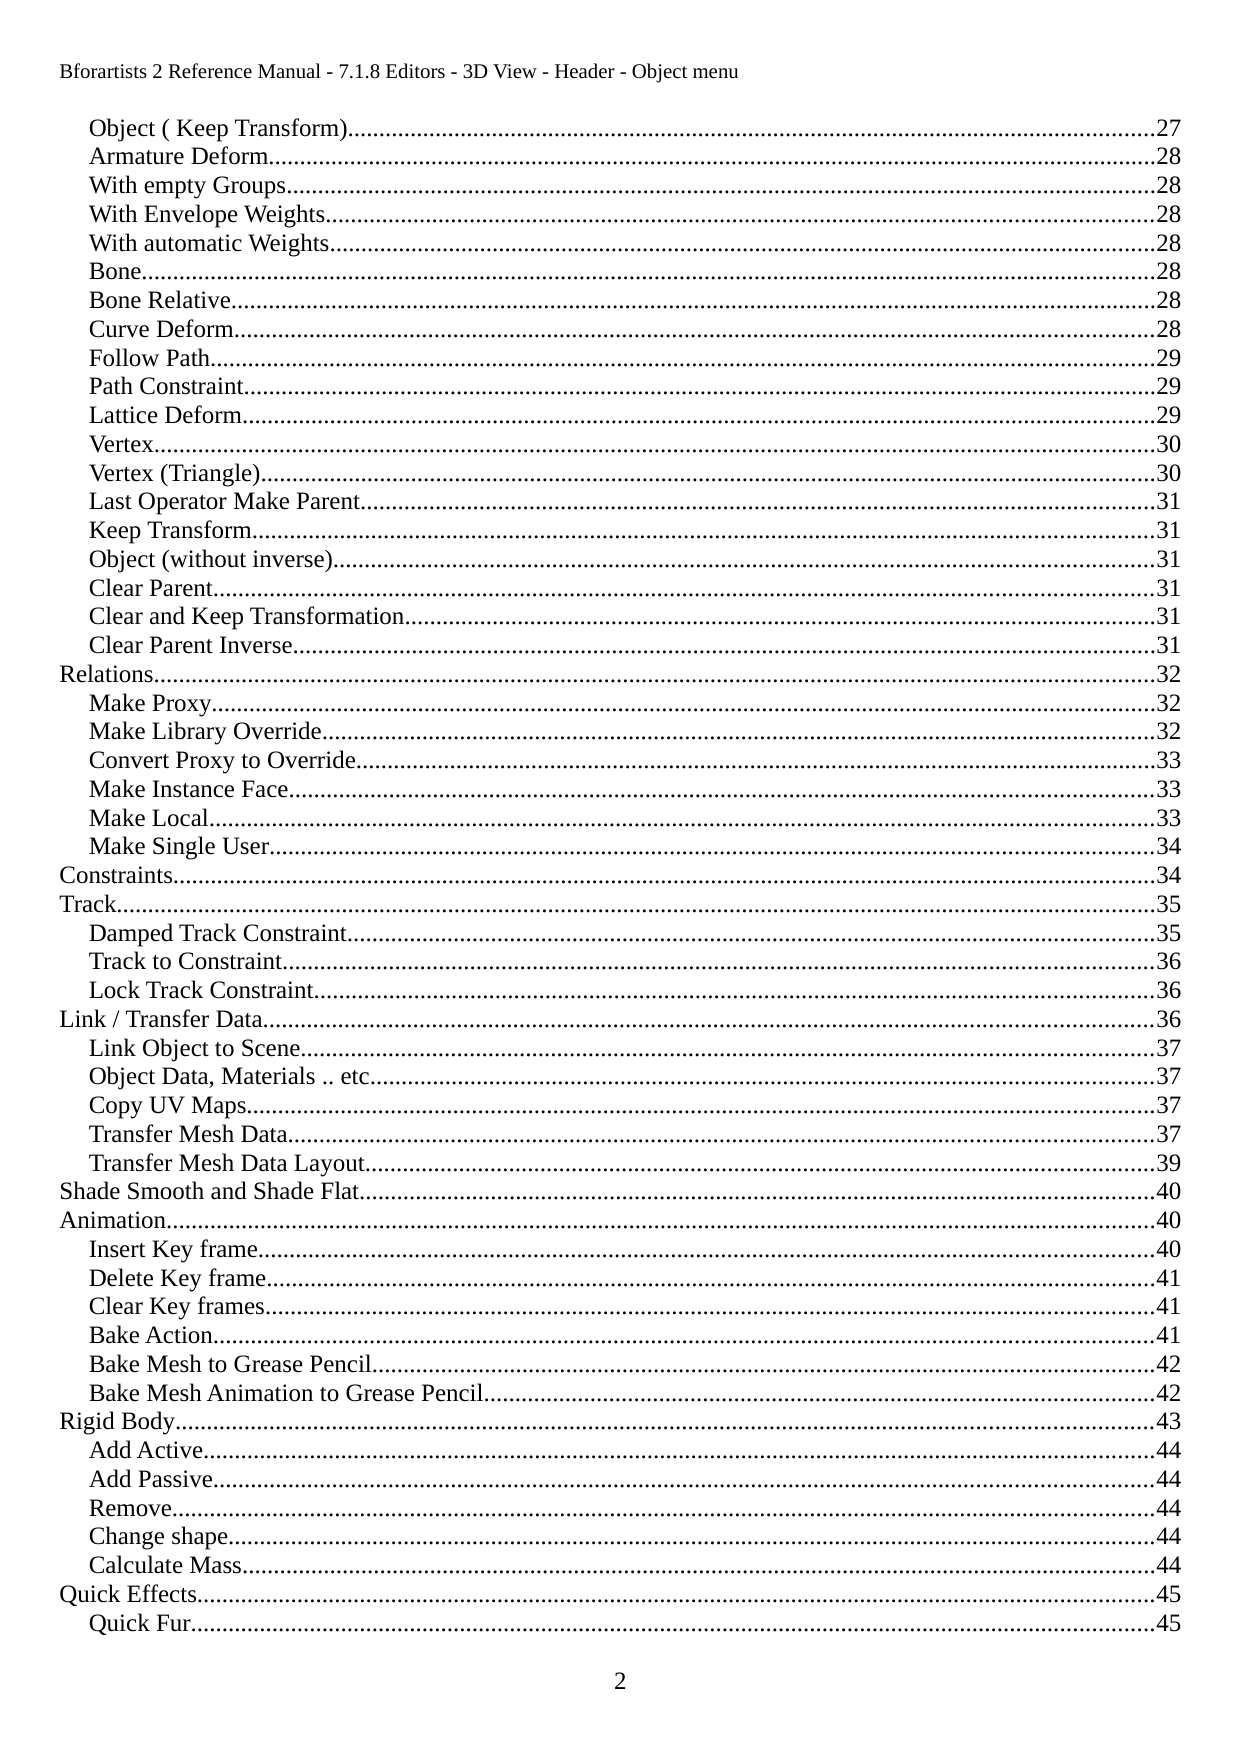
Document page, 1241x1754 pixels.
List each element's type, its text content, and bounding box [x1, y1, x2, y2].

text Clear Key frames 41 [88, 1291, 1181, 1320]
text Make Instance Face 33 [88, 774, 1181, 803]
text Make Local 33 [88, 803, 1181, 831]
text Follow Path 29 [88, 343, 1181, 371]
text Bake Action 41 [88, 1320, 1181, 1349]
text Object (without inverse) 31 [88, 544, 1181, 573]
text Make Single User 34 [88, 831, 1181, 860]
text Clear and Keep Transformation 31 [88, 601, 1181, 630]
text Vertex (Triangle) 30 [88, 458, 1181, 486]
text Lattice Deform 29 [88, 400, 1181, 429]
text Object Data, Materials .. etc 37 [88, 1061, 1181, 1090]
text Bone 28 [88, 256, 1181, 285]
text Object ( Keep Transform) 27 [88, 113, 1181, 141]
text Damped Track Constraint 35 [88, 918, 1181, 946]
text With empty Groups 28 [88, 170, 1181, 199]
text Curve Deform 28 [88, 314, 1181, 343]
text Constraints 34 [59, 860, 1181, 889]
text Quick Effects 45 [59, 1579, 1181, 1608]
text Change shape 44 [88, 1521, 1181, 1550]
text Shade Smooth and Shade Flat 40 [59, 1176, 1181, 1205]
text Vertex 30 [88, 429, 1181, 458]
text Last Operator Make Parent 31 [88, 486, 1181, 515]
text Armature Deform 28 [88, 141, 1181, 170]
text Add Passive 44 [88, 1464, 1181, 1493]
text Bone Relative 28 [88, 285, 1181, 314]
text Path Constraint 29 [88, 371, 1181, 400]
text Rigid Body 43 [59, 1406, 1181, 1435]
text Link / Transfer Data 36 [59, 1004, 1181, 1033]
text Make Proxy 32 [88, 688, 1181, 716]
text With automatic Weights 28 [88, 228, 1181, 256]
text Bake Mesh to Grease Pencil 42 [88, 1349, 1181, 1378]
text Transfer Mesh Data Layout 39 [88, 1148, 1181, 1176]
text Delete Key frame 41 [88, 1263, 1181, 1291]
text Make Library Override 32 [88, 716, 1181, 745]
text Quick Fur 45 [88, 1608, 1181, 1636]
text Lock Track Constraint 36 [88, 975, 1181, 1004]
text Convert Proxy to Override 33 [88, 745, 1181, 774]
text Clear Parent Inverse 31 [88, 630, 1181, 659]
text With Envelope Weights 28 [88, 199, 1181, 228]
text Animation 40 [59, 1205, 1181, 1234]
text Bake Mesh Animation to Grease Pencil 42 [88, 1378, 1181, 1406]
text Transfer Mesh Data 37 [88, 1119, 1181, 1148]
text Add Active 44 [88, 1435, 1181, 1464]
text Keep Transform 31 [88, 515, 1181, 544]
text Copy UV Maps 37 [88, 1090, 1181, 1119]
text Calculate Mass 44 [88, 1550, 1181, 1579]
text Remove 44 [88, 1493, 1181, 1521]
text Track to Constraint 36 [88, 946, 1181, 975]
text Link Object to Scene 37 [88, 1033, 1181, 1061]
text Clear Parent 31 [88, 573, 1181, 601]
text Track 35 [59, 889, 1181, 918]
text Relations 32 [59, 659, 1181, 688]
text Insert Key frame 40 [88, 1234, 1181, 1263]
